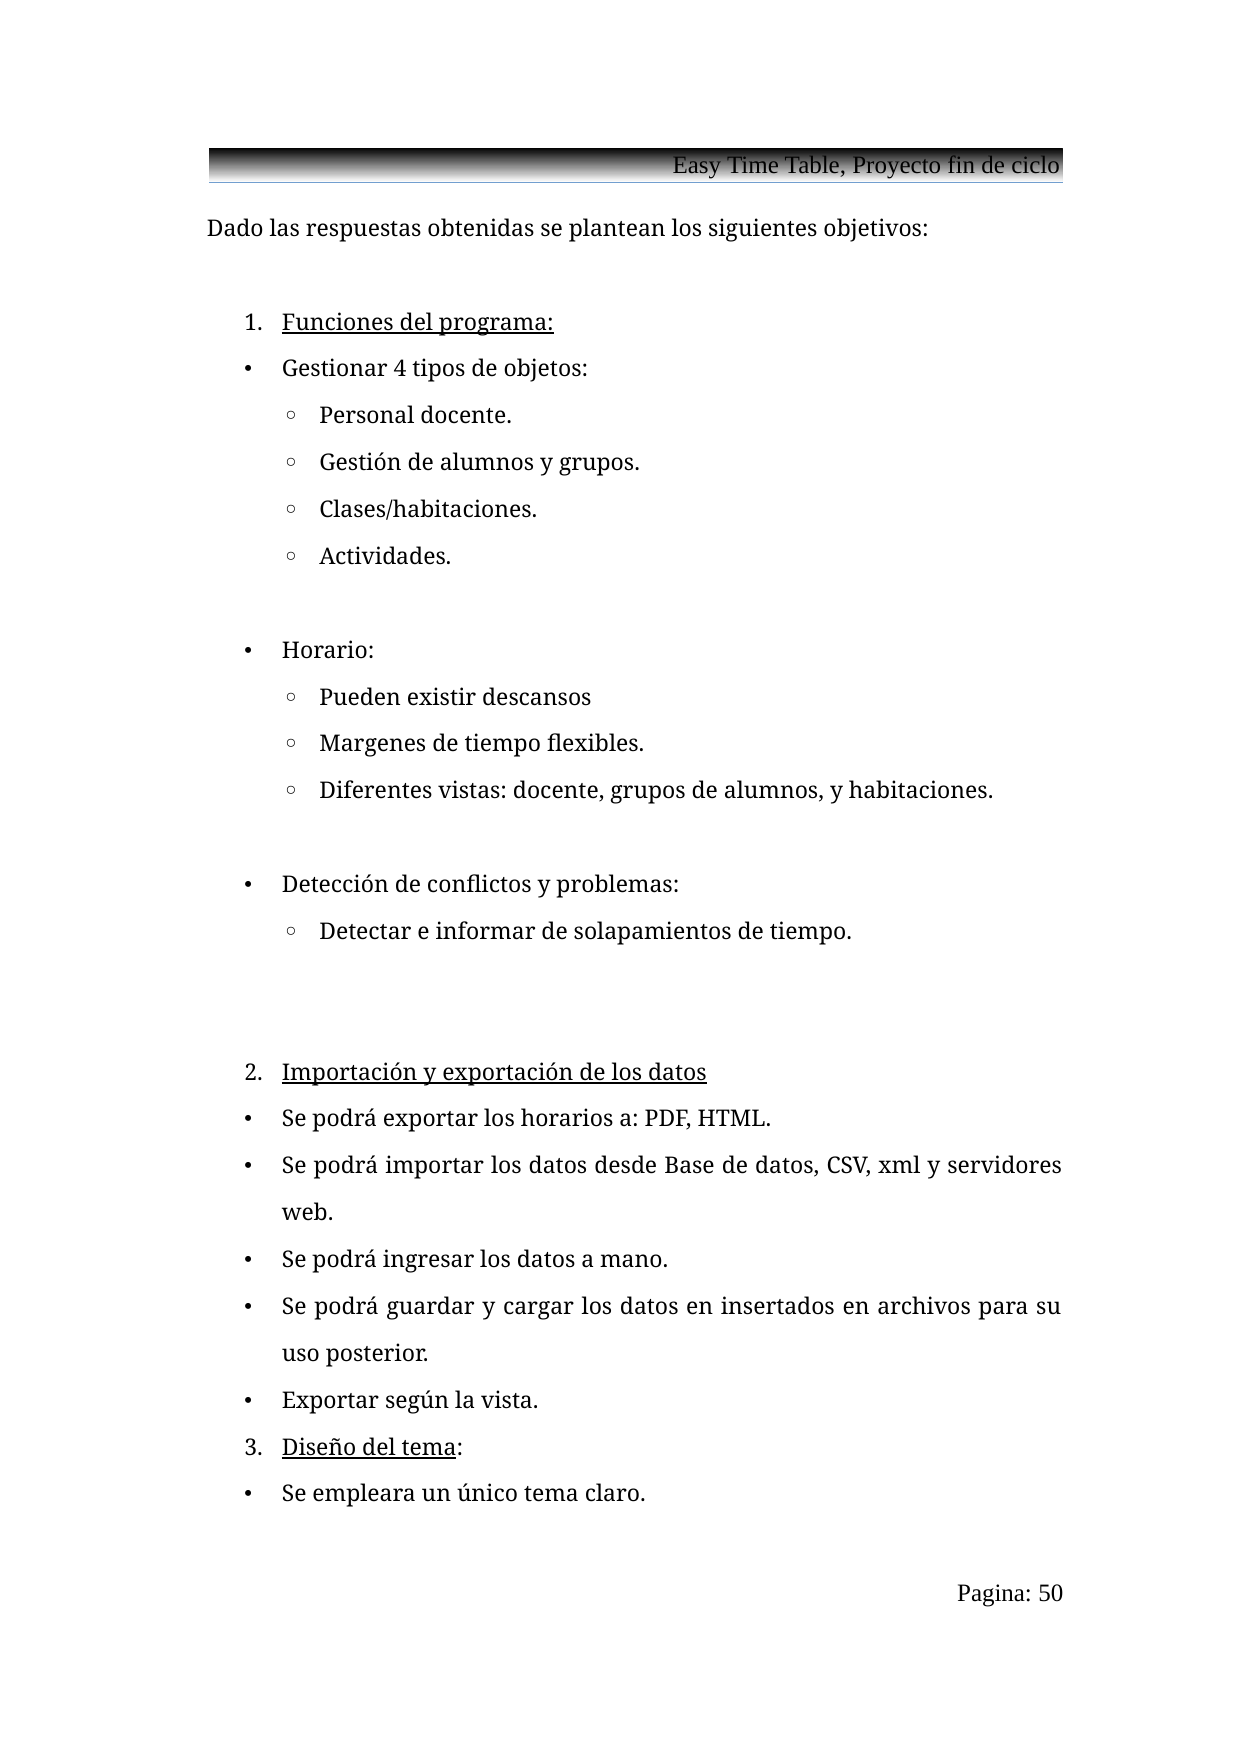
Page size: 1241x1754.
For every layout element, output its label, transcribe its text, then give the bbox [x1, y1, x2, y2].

list Diseño del tema: [244, 1431, 1063, 1462]
list Se podrá exportar los horarios a: PDF, HTML. [244, 1102, 1063, 1134]
list Gestionar 4 tipos de objetos: [244, 352, 1063, 384]
list Gestión de alumnos y grupos. [282, 446, 1063, 477]
list Horario: [244, 634, 1063, 665]
list Margenes de tiempo flexibles. [282, 727, 1063, 759]
list Actividades. [282, 540, 1063, 571]
list Clases/habitaciones. [282, 493, 1063, 524]
list Se empleara un único tema claro. [244, 1477, 1063, 1509]
list Se podrá ingresar los datos a mano. [244, 1243, 1063, 1274]
list Funciones del programa: [244, 306, 1063, 337]
text Dado las respuestas obtenidas se plantean los siguientes objetivos: [207, 212, 1063, 243]
list Se podrá guardar y cargar los datos en insertados en archivos para su uso posterior. [244, 1290, 1063, 1368]
list Importación y exportación de los datos [244, 1056, 1063, 1087]
list Se podrá importar los datos desde Base de datos, CSV, xml y servidores web. [244, 1149, 1063, 1227]
list Exportar según la vista. [244, 1384, 1063, 1415]
list Detectar e informar de solapamientos de tiempo. [282, 915, 1063, 946]
list Personal docente. [282, 399, 1063, 431]
list Diferentes vistas: docente, grupos de alumnos, y habitaciones. [282, 774, 1063, 806]
list Pueden existir descansos [282, 681, 1063, 712]
list Detección de conflictos y problemas: [244, 868, 1063, 899]
